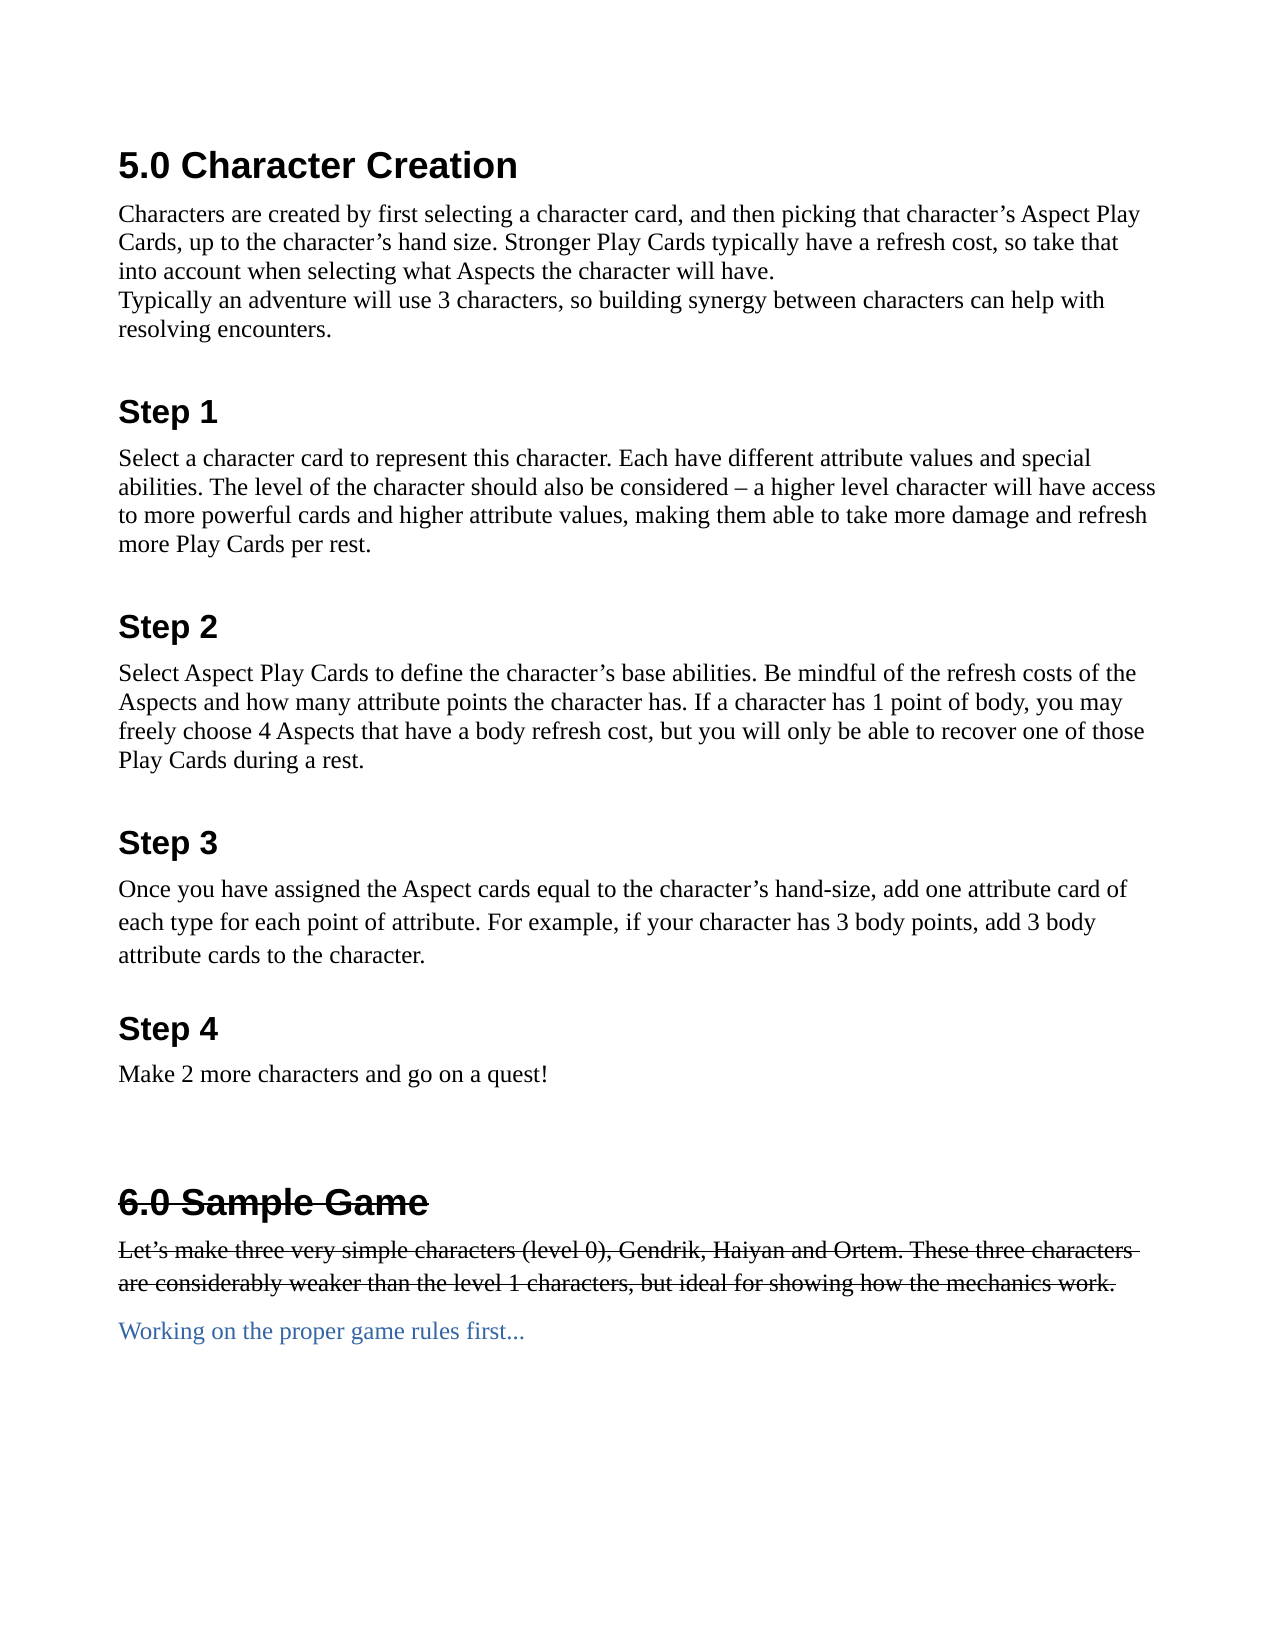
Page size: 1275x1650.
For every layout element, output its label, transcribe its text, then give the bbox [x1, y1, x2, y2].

text Select Aspect Play Cards to define the character’s base abilities. Be mindful of the refresh costs of the Aspects and how many attribute points the character has. If a character has 1 point of body, you may freely choose 4 Aspects that have a body refresh cost, but you will only be able to recover one of those Play Cards during a rest. [118, 658, 1157, 773]
subtitle 6.0 Sample Game [118, 1180, 1157, 1223]
subtitle Step 3 [118, 823, 1157, 862]
subtitle 5.0 Character Creation [118, 143, 1157, 186]
text Make 2 more characters and go on a quest! [118, 1059, 1157, 1088]
text Working on the proper game rules first... [118, 1316, 1157, 1345]
subtitle Step 1 [118, 392, 1157, 431]
text Typically an adventure will use 3 characters, so building synergy between characters can help with resolving encounters. [118, 285, 1157, 342]
text Select a character card to represent this character. Each have different attribute values and special abilities. The level of the character should also be considered – a higher level character will have access to more powerful cards and higher attribute values, making them able to take more damage and refresh more Play Cards per rest. [118, 443, 1157, 558]
text Once you have assigned the Aspect cards equal to the character’s hand-size, add one attribute card of each type for each point of attribute. For example, if your character has 3 body points, add 3 body attribute cards to the character. [118, 874, 1157, 969]
subtitle Step 4 [118, 1008, 1157, 1047]
subtitle Step 2 [118, 608, 1157, 646]
text Characters are created by first selecting a character card, and then picking that character’s Aspect Play Cards, up to the character’s hand size. Stronger Play Cards typically have a refresh cost, so take that into account when selecting what Aspects the character will have. [118, 199, 1157, 285]
text Let’s make three very simple characters (level 0), Gendrik, Haiyan and Ortem. These three characters are considerably weaker than the level 1 characters, but ideal for showing how the mechanics work. [118, 1235, 1157, 1297]
